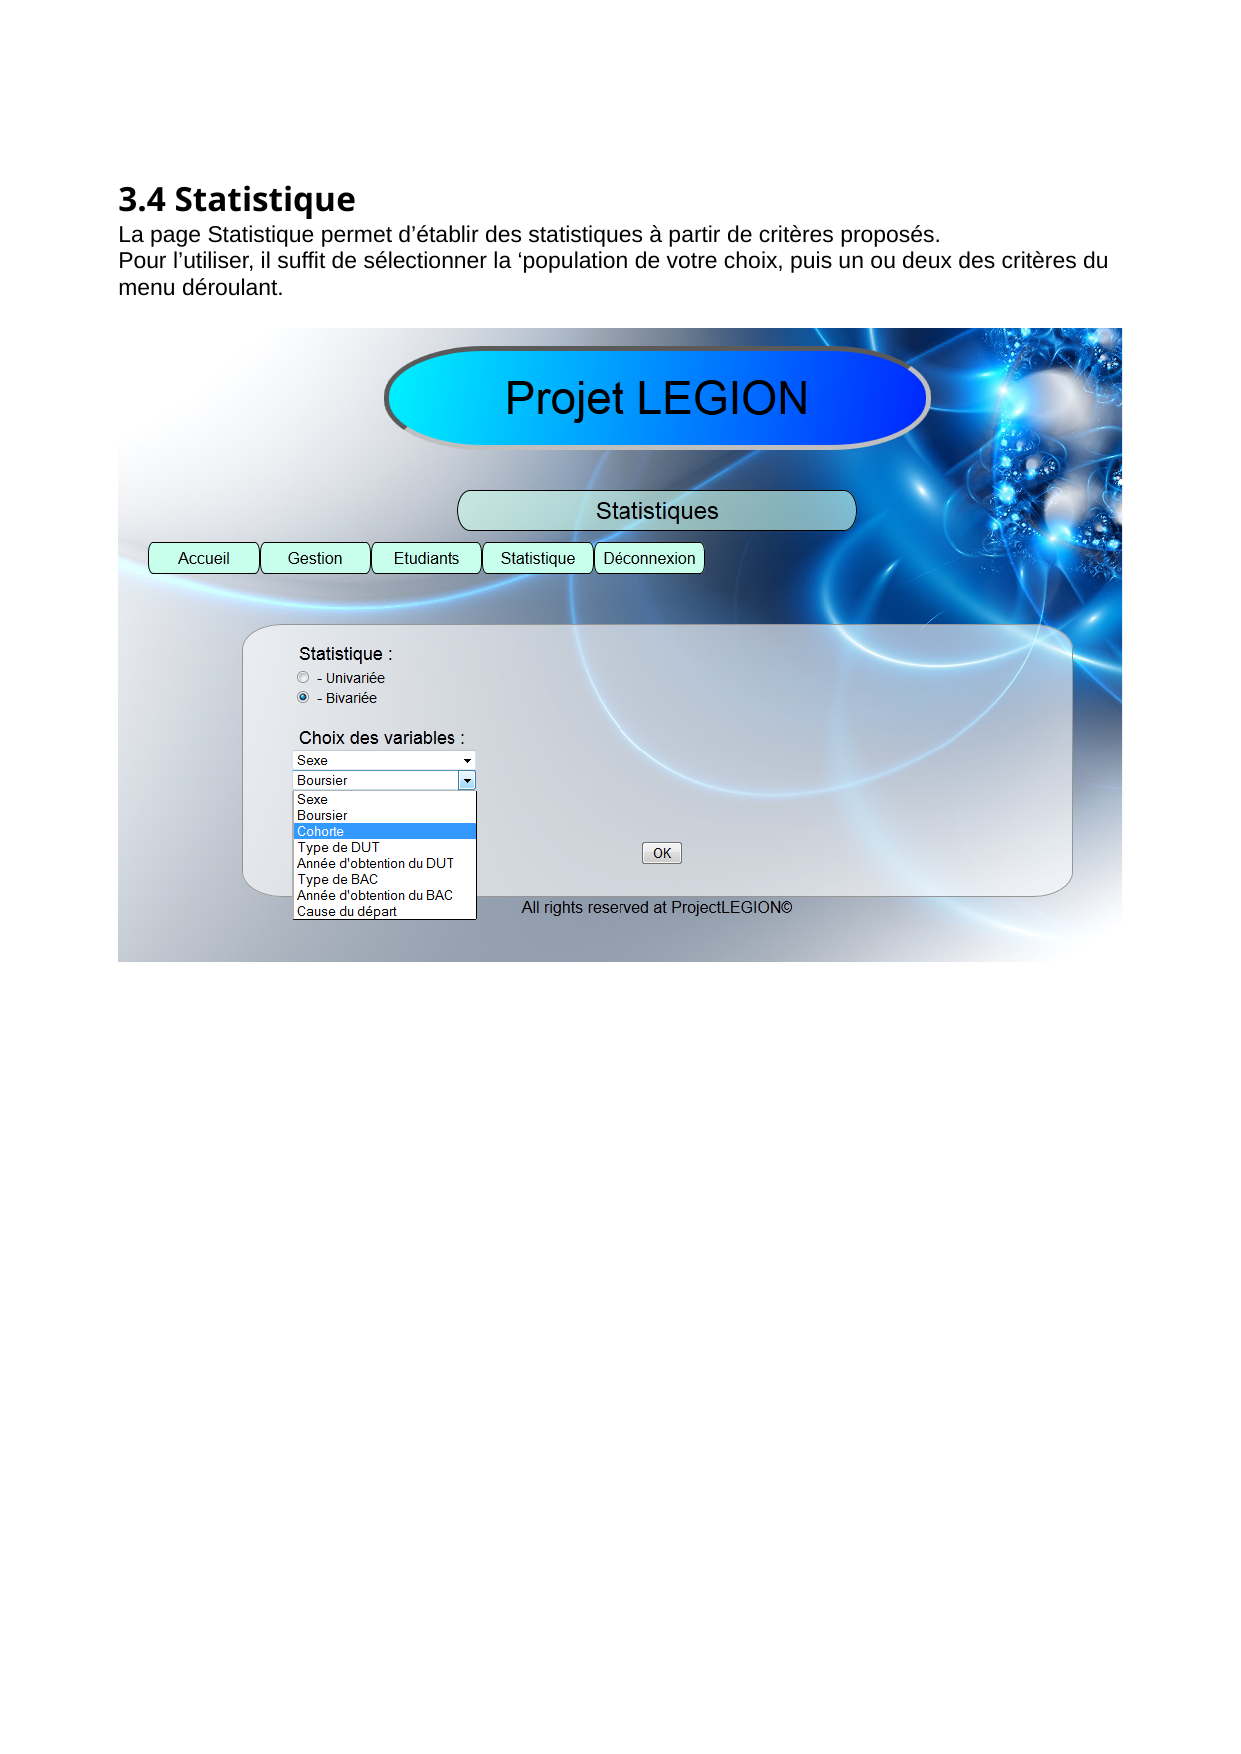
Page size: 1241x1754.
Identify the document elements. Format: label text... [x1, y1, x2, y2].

text Pour l’utiliser, il suffit de sélectionner la ‘population de votre choix, puis un ou deux des critères du menu déroulant. [118, 247, 1122, 300]
text 3.4 Statistique [118, 176, 1122, 221]
picture [118, 328, 1123, 962]
text La page Statistique permet d’établir des statistiques à partir de critères proposés. [118, 221, 1122, 247]
